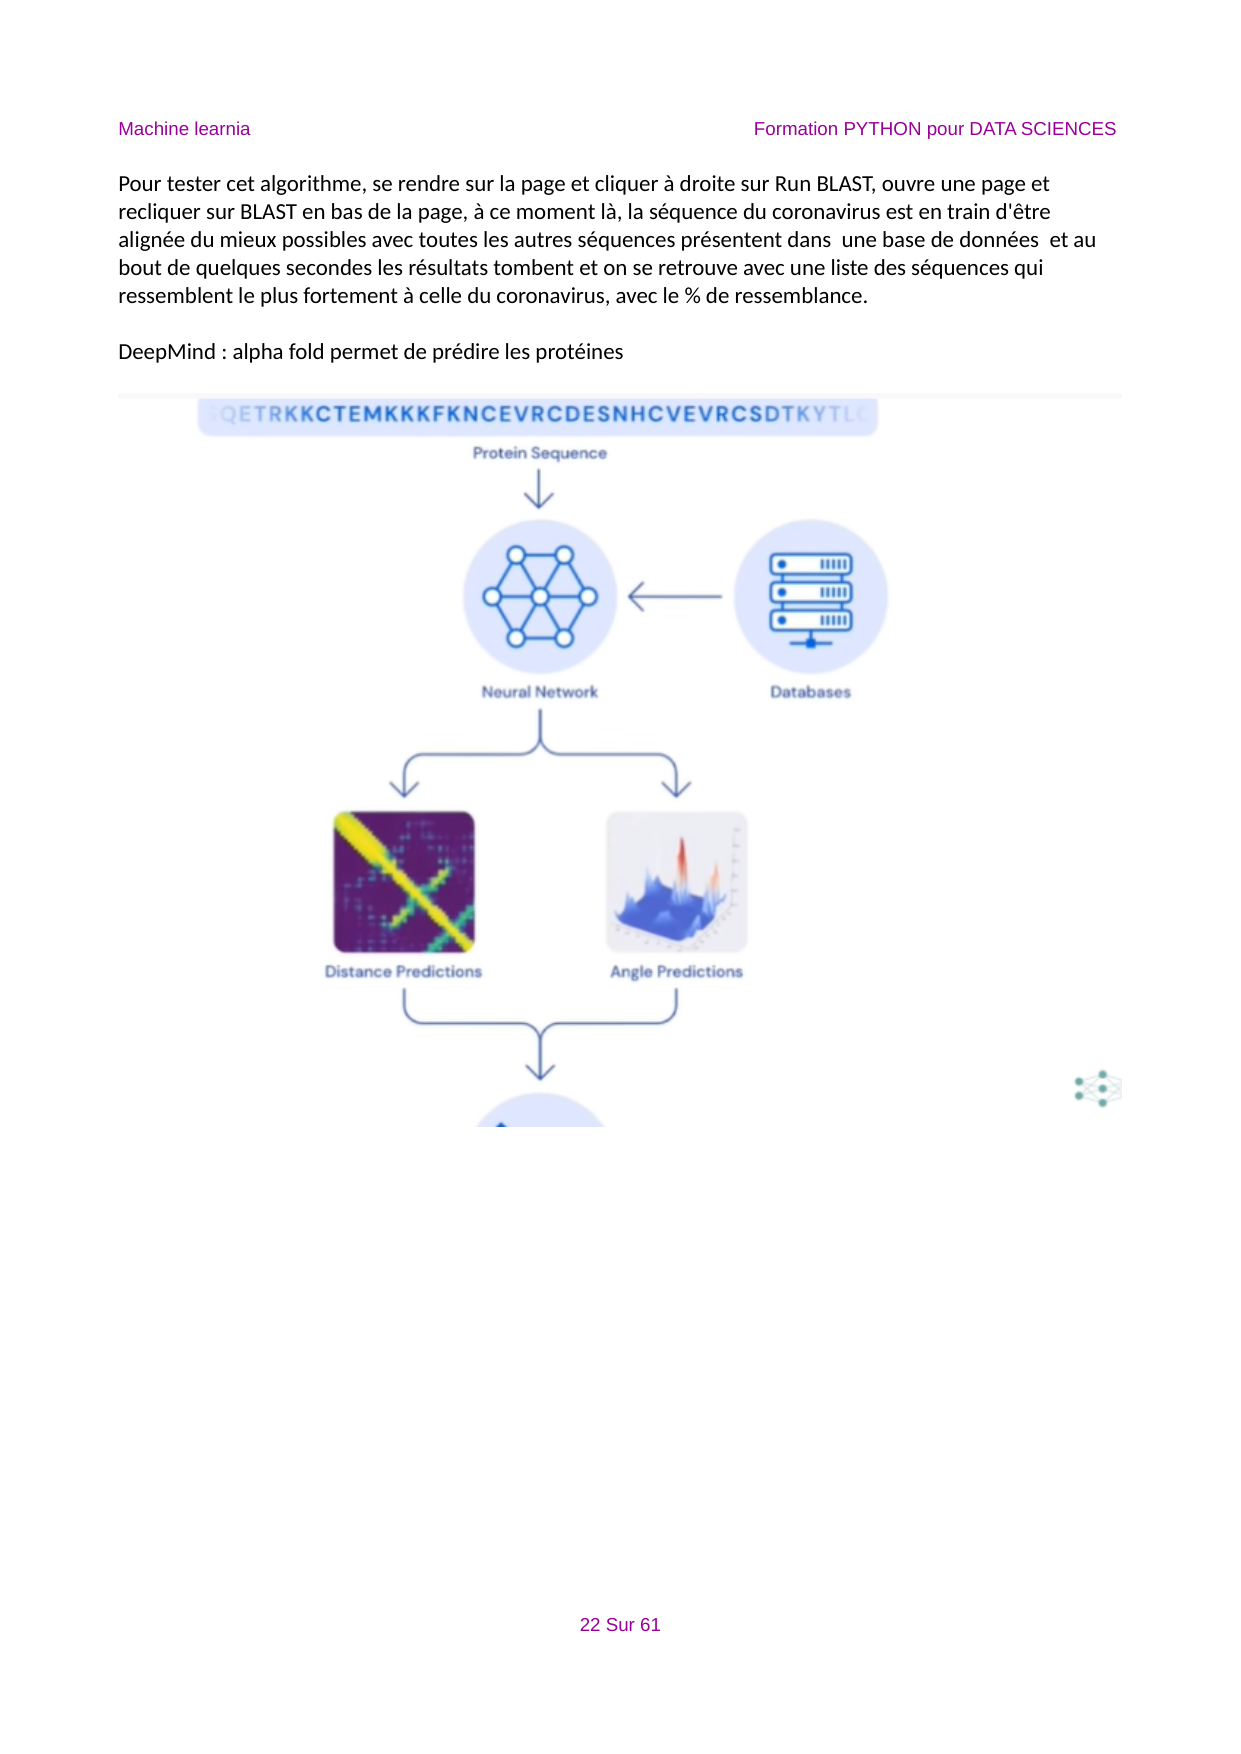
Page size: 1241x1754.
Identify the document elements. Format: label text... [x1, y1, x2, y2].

picture [118, 393, 1122, 1127]
text Pour tester cet algorithme, se rendre sur la page et cliquer à droite sur Run BLAST, ouvre une page et recliquer sur BLAST en bas de la page, à ce moment là, la séquence du coronavirus est en train d'être alignée du mieux possibles avec toutes les autres séquences présentent dans une base de données et au bout de quelques secondes les résultats tombent et on se retrouve avec une liste des séquences qui ressemblent le plus fortement à celle du coronavirus, avec le % de ressemblance. [118, 169, 1122, 309]
text DeepMind : alpha fold permet de prédire les protéines [118, 337, 1122, 365]
